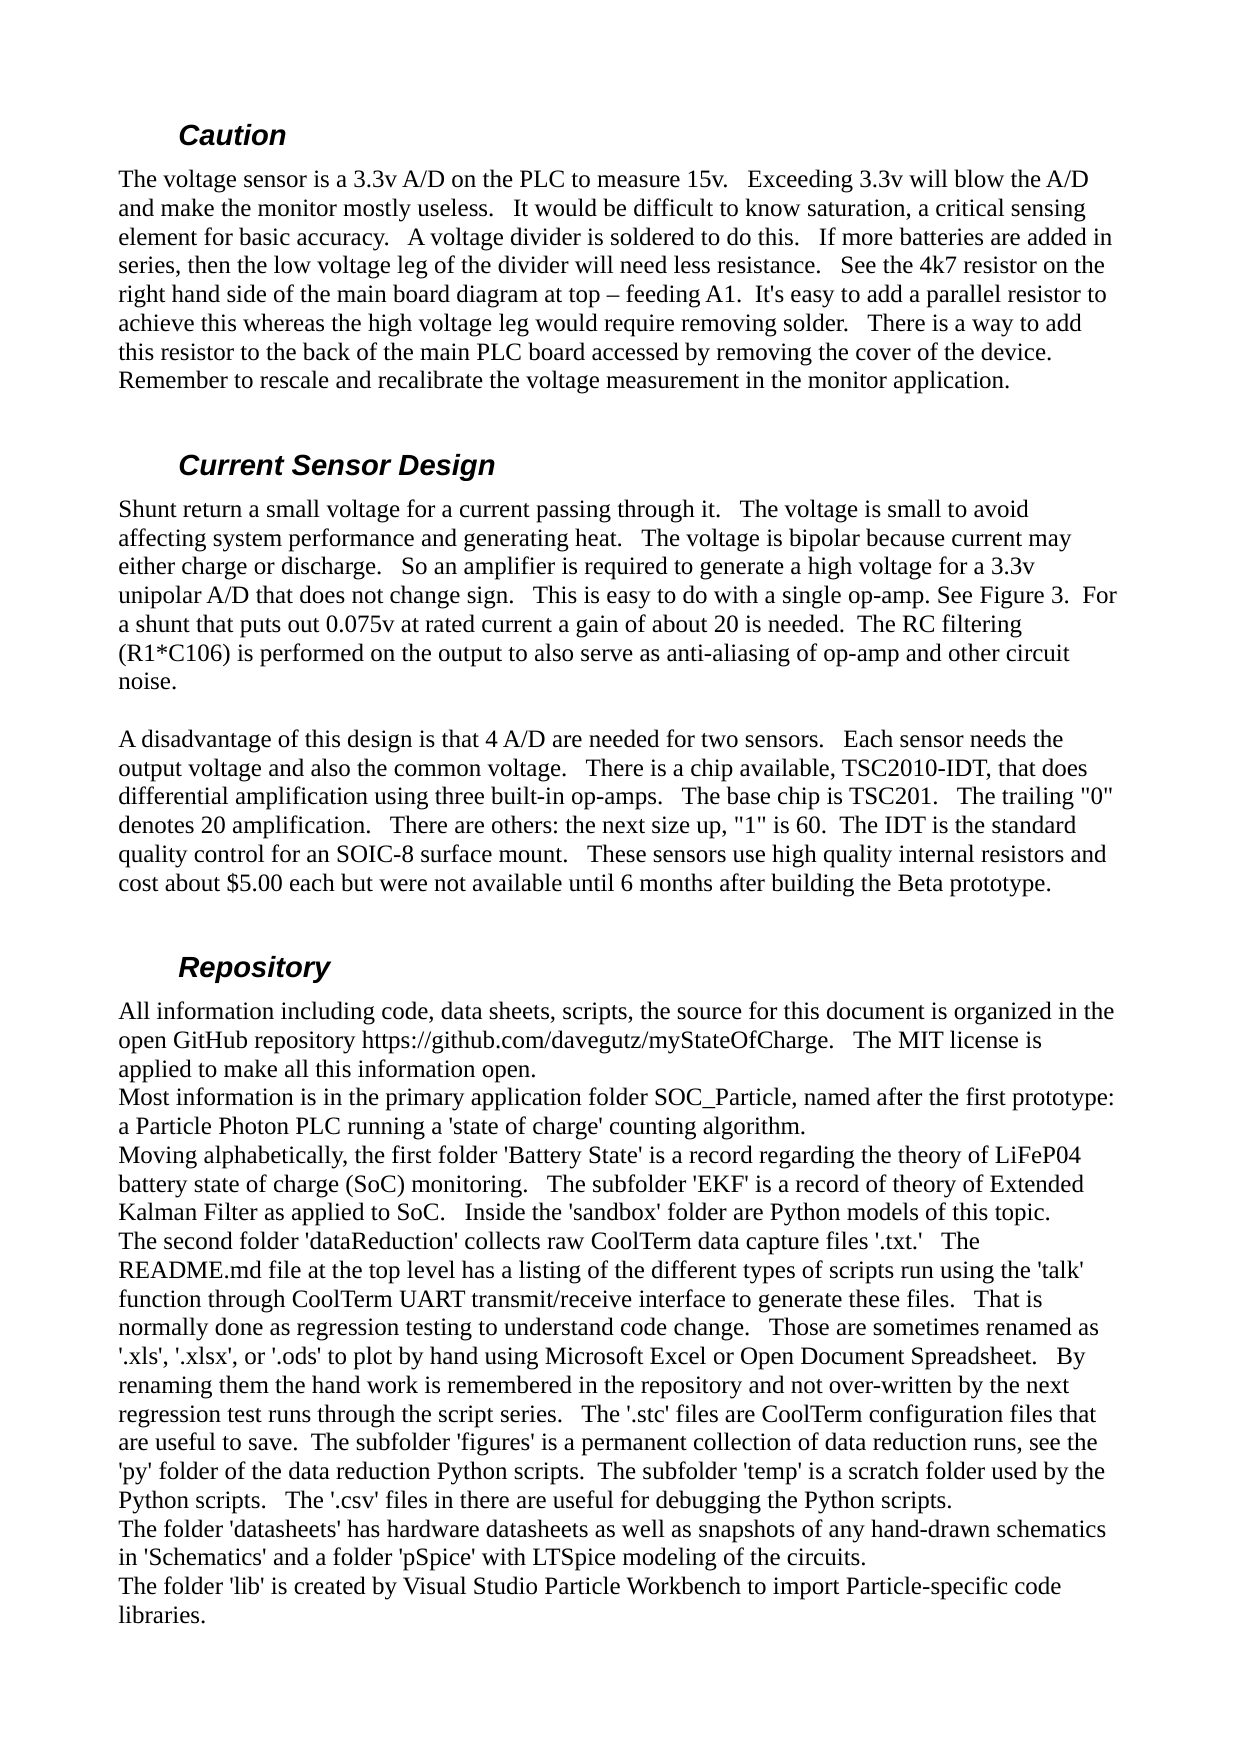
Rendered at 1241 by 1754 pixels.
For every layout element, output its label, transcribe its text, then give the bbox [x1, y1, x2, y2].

text Most information is in the primary application folder SOC_Particle, named after the first prototype: a Particle Photon PLC running a 'state of charge' counting algorithm. [118, 1082, 1122, 1140]
subtitle Repository [118, 950, 1122, 984]
text Moving alphabetically, the first folder 'Battery State' is a record regarding the theory of LiFeP04 battery state of charge (SoC) monitoring. The subfolder 'EKF' is a record of theory of Extended Kalman Filter as applied to SoC. Inside the 'sandbox' folder are Python models of this topic. [118, 1140, 1122, 1226]
subtitle Current Sensor Design [118, 448, 1122, 481]
text The second folder 'dataReduction' collects raw CoolTerm data capture files '.txt.' The README.md file at the top level has a listing of the different types of scripts run using the 'talk' function through CoolTerm UART transmit/receive interface to generate these files. That is normally done as regression testing to understand code change. Those are sometimes renamed as '.xls', '.xlsx', or '.ods' to plot by hand using Microsoft Excel or Open Document Spreadsheet. By renaming them the hand work is remembered in the repository and not over-written by the next regression test runs through the script series. The '.stc' files are CoolTerm configuration files that are useful to save. The subfolder 'figures' is a permanent collection of data reduction runs, see the 'py' folder of the data reduction Python scripts. The subfolder 'temp' is a scratch folder used by the Python scripts. The '.csv' files in there are useful for debugging the Python scripts. [118, 1226, 1122, 1514]
text All information including code, data sheets, scripts, the source for this document is organized in the open GitHub repository https://github.com/davegutz/myStateOfCharge. The MIT license is applied to make all this information open. [118, 996, 1122, 1082]
text A disadvantage of this design is that 4 A/D are needed for two sensors. Each sensor needs the output voltage and also the common voltage. There is a chip available, TSC2010-IDT, that does differential amplification using three built-in op-amps. The base chip is TSC201. The trailing "0" denotes 20 amplification. There are others: the next size up, "1" is 60. The IDT is the standard quality control for an SOIC-8 surface mount. These sensors use high quality internal resistors and cost about $5.00 each but were not available until 6 months after building the Beta prototype. [118, 724, 1122, 896]
text The voltage sensor is a 3.3v A/D on the PLC to measure 15v. Exceeding 3.3v will blow the A/D and make the monitor mostly useless. It would be difficult to know saturation, a critical sensing element for basic accuracy. A voltage divider is soldered to do this. If more batteries are added in series, then the low voltage leg of the divider will need less resistance. See the 4k7 resistor on the right hand side of the main board diagram at top – feeding A1. It's easy to add a parallel resistor to achieve this whereas the high voltage leg would require removing solder. There is a way to add this resistor to the back of the main PLC board accessed by removing the cover of the device. Remember to rescale and recalibrate the voltage measurement in the monitor application. [118, 164, 1122, 394]
subtitle Caution [118, 118, 1122, 152]
text The folder 'lib' is created by Visual Studio Particle Workbench to import Particle-specific code libraries. [118, 1571, 1122, 1629]
text The folder 'datasheets' has hardware datasheets as well as snapshots of any hand-drawn schematics in 'Schematics' and a folder 'pSpice' with LTSpice modeling of the circuits. [118, 1514, 1122, 1571]
text Shunt return a small voltage for a current passing through it. The voltage is small to avoid affecting system performance and generating heat. The voltage is bipolar because current may either charge or discharge. So an amplifier is required to generate a high voltage for a 3.3v unipolar A/D that does not change sign. This is easy to do with a single op-amp. See Figure 3. For a shunt that puts out 0.075v at rated current a gain of about 20 is needed. The RC filtering (R1*C106) is performed on the output to also serve as anti-aliasing of op-amp and other circuit noise. [118, 494, 1122, 695]
